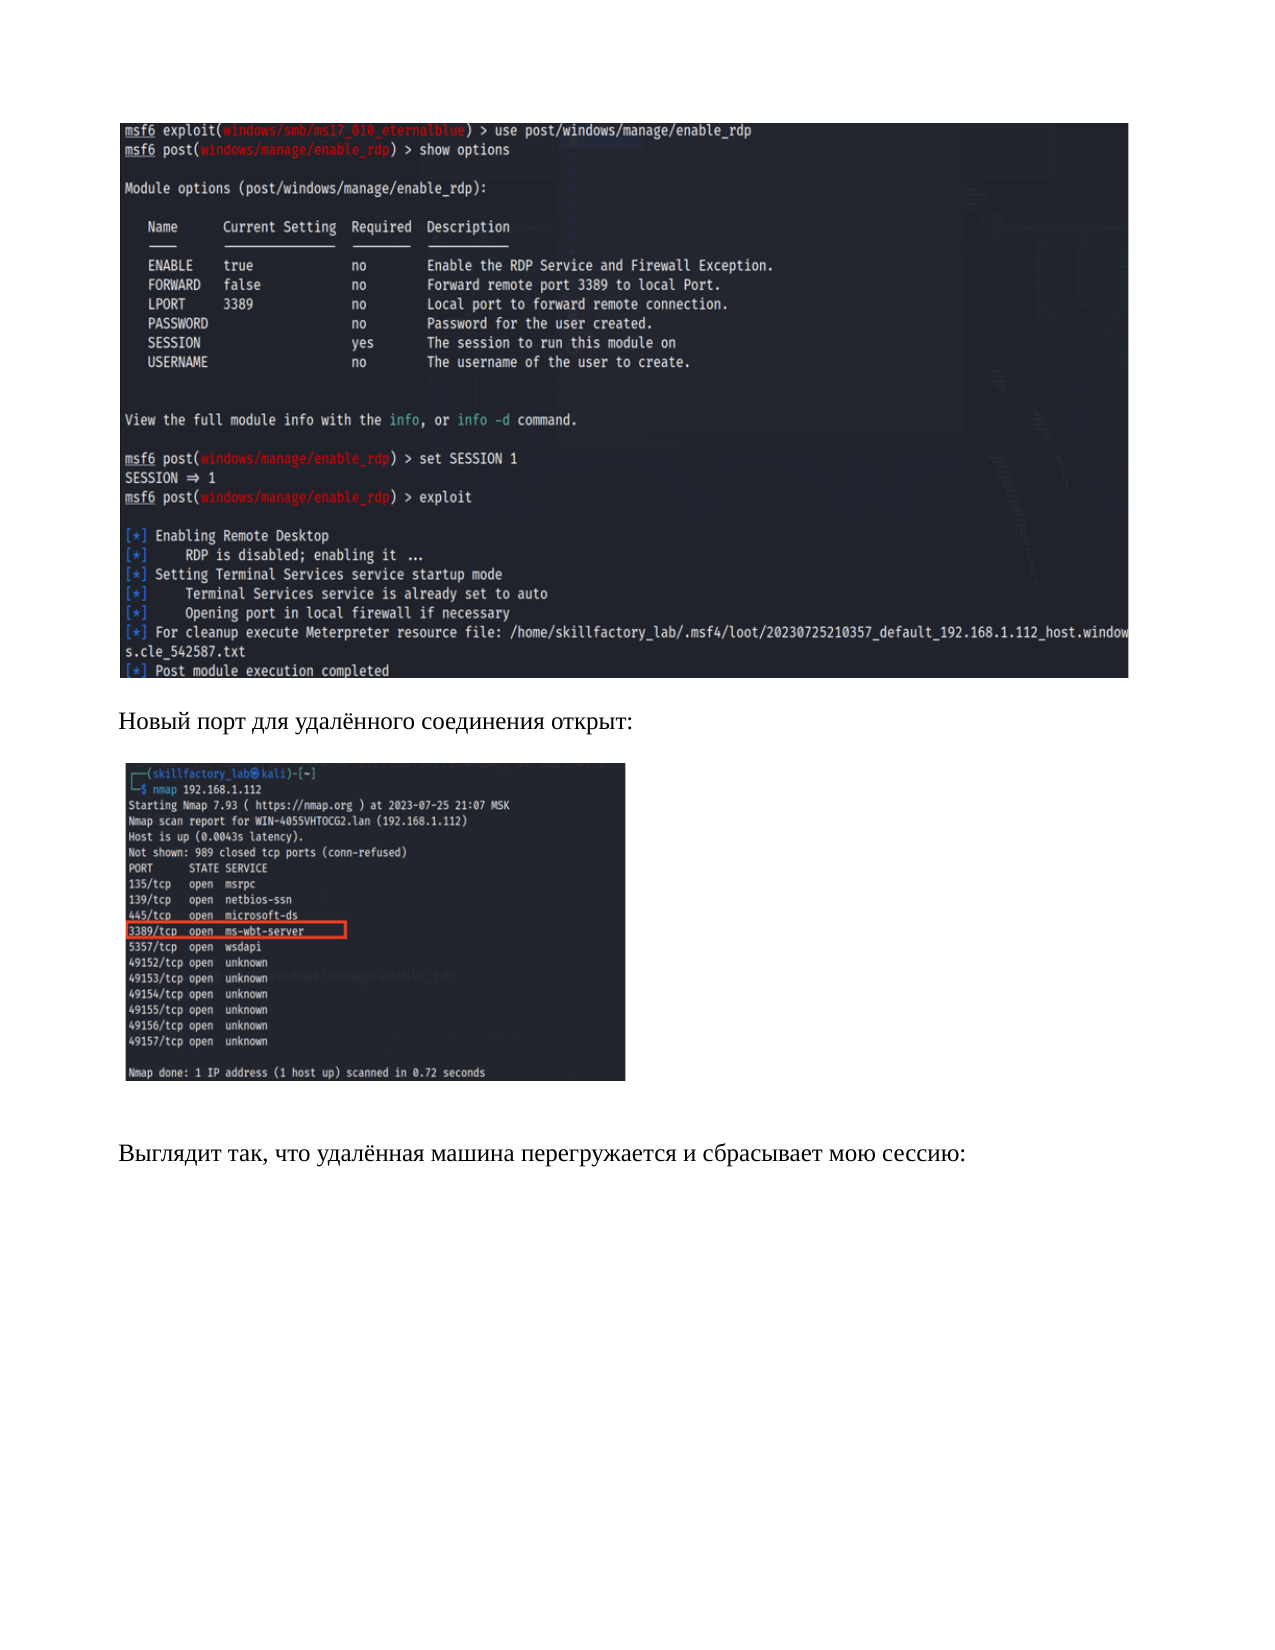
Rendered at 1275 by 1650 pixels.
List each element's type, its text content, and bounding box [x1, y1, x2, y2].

text Новый порт для удалённого соединения открыт: [118, 706, 1157, 735]
text Выглядит так, что удалённая машина перегружается и сбрасывает мою сессию: [118, 1138, 1157, 1166]
picture [125, 763, 626, 1081]
picture [120, 123, 1129, 678]
